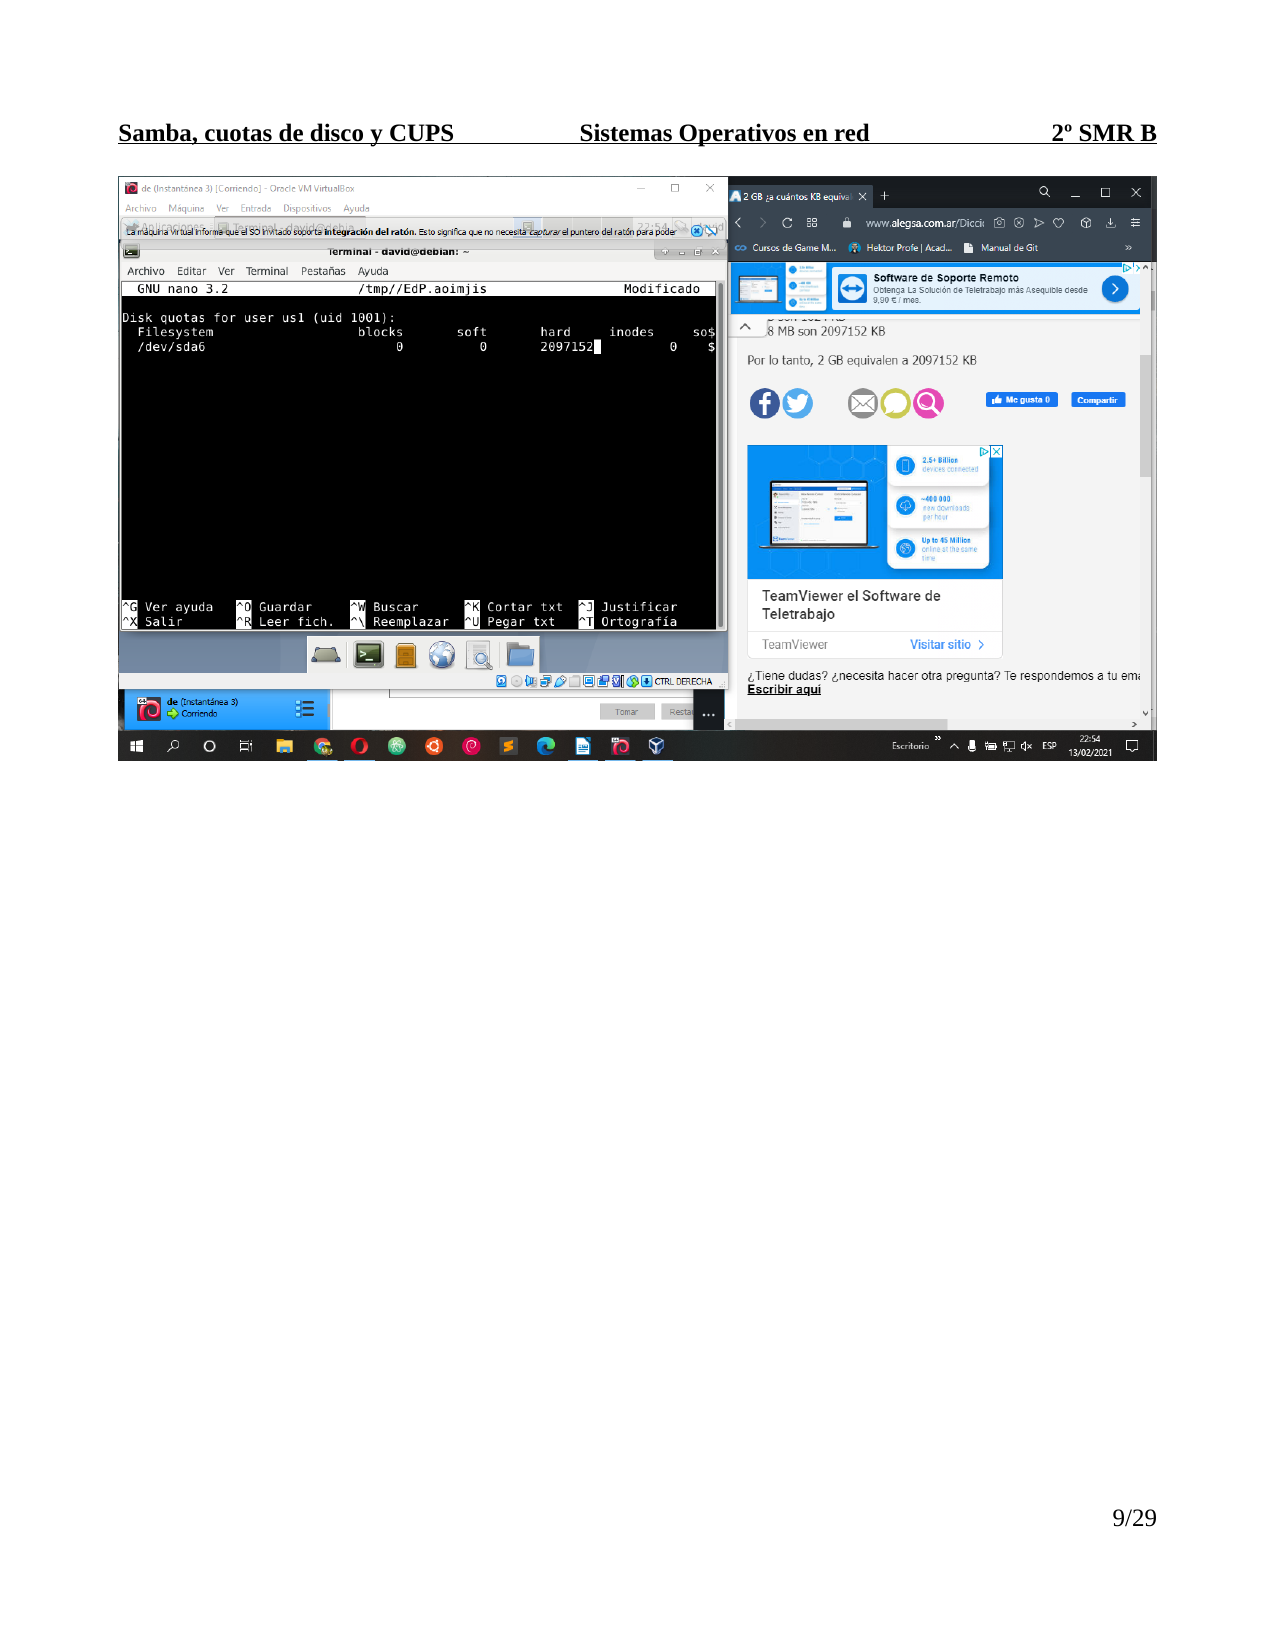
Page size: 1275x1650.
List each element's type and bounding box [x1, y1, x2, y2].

picture [118, 176, 1157, 761]
